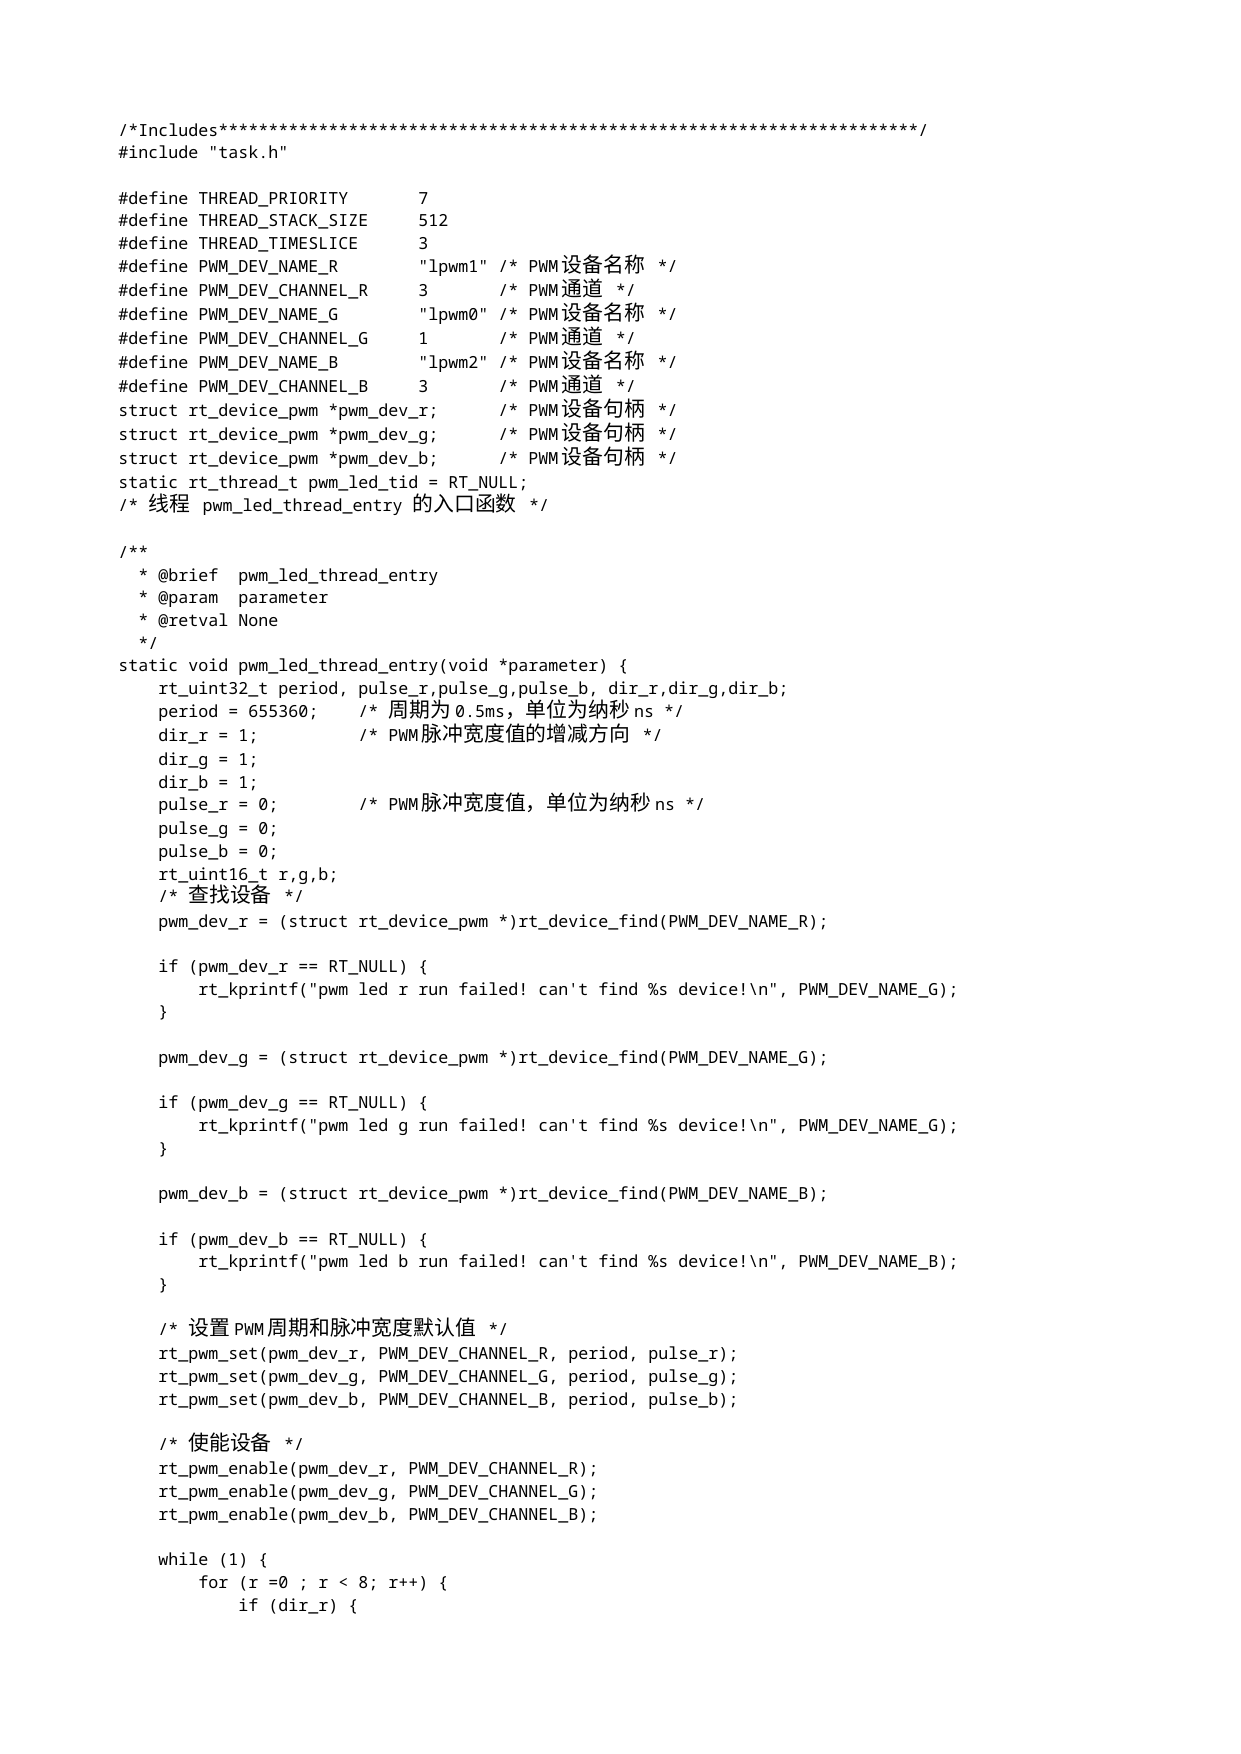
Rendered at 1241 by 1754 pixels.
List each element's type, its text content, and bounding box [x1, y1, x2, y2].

text dir_g = 1; [118, 747, 1122, 770]
text /* 设置PWM周期和脉冲宽度默认值 */ [118, 1318, 1122, 1342]
text } [118, 1000, 1122, 1023]
text #define PWM_DEV_NAME_G "lpwm0" /* PWM设备名称 */ [118, 302, 1122, 327]
text } [118, 1136, 1122, 1159]
text struct rt_device_pwm *pwm_dev_b; /* PWM设备句柄 */ [118, 447, 1122, 471]
text rt_pwm_set(pwm_dev_r, PWM_DEV_CHANNEL_R, period, pulse_r); [118, 1342, 1122, 1365]
text struct rt_device_pwm *pwm_dev_r; /* PWM设备句柄 */ [118, 399, 1122, 423]
text if (pwm_dev_r == RT_NULL) { [118, 954, 1122, 977]
text } [118, 1272, 1122, 1295]
text /* 线程 pwm_led_thread_entry 的入口函数 */ [118, 494, 1122, 518]
text /** [118, 540, 1122, 563]
text pulse_g = 0; [118, 817, 1122, 840]
text /*Includes**********************************************************************/ [118, 118, 1122, 141]
text rt_pwm_enable(pwm_dev_r, PWM_DEV_CHANNEL_R); [118, 1457, 1122, 1479]
text rt_pwm_set(pwm_dev_g, PWM_DEV_CHANNEL_G, period, pulse_g); [118, 1365, 1122, 1387]
text if (pwm_dev_b == RT_NULL) { [118, 1227, 1122, 1250]
text #define PWM_DEV_CHANNEL_B 3 /* PWM通道 */ [118, 375, 1122, 399]
text * @param parameter [118, 586, 1122, 608]
text pulse_r = 0; /* PWM脉冲宽度值，单位为纳秒ns */ [118, 793, 1122, 817]
text #define THREAD_PRIORITY 7 [118, 186, 1122, 209]
text rt_kprintf("pwm led g run failed! can't find %s device!\n", PWM_DEV_NAME_G); [118, 1113, 1122, 1136]
text dir_b = 1; [118, 770, 1122, 793]
text rt_kprintf("pwm led r run failed! can't find %s device!\n", PWM_DEV_NAME_G); [118, 977, 1122, 1000]
text static void pwm_led_thread_entry(void *parameter) { [118, 654, 1122, 677]
text if (pwm_dev_g == RT_NULL) { [118, 1091, 1122, 1113]
text period = 655360; /* 周期为0.5ms，单位为纳秒ns */ [118, 699, 1122, 723]
text * @retval None [118, 608, 1122, 631]
text * @brief pwm_led_thread_entry [118, 563, 1122, 586]
text rt_pwm_set(pwm_dev_b, PWM_DEV_CHANNEL_B, period, pulse_b); [118, 1387, 1122, 1410]
text #define PWM_DEV_CHANNEL_G 1 /* PWM通道 */ [118, 327, 1122, 351]
text #define PWM_DEV_NAME_B "lpwm2" /* PWM设备名称 */ [118, 351, 1122, 375]
text #define PWM_DEV_CHANNEL_R 3 /* PWM通道 */ [118, 278, 1122, 302]
text for (r =0 ; r < 8; r++) { [118, 1570, 1122, 1593]
text pwm_dev_g = (struct rt_device_pwm *)rt_device_find(PWM_DEV_NAME_G); [118, 1045, 1122, 1068]
text #define PWM_DEV_NAME_R "lpwm1" /* PWM设备名称 */ [118, 254, 1122, 278]
text #define THREAD_TIMESLICE 3 [118, 232, 1122, 254]
text pulse_b = 0; [118, 840, 1122, 862]
text struct rt_device_pwm *pwm_dev_g; /* PWM设备句柄 */ [118, 423, 1122, 447]
text static rt_thread_t pwm_led_tid = RT_NULL; [118, 471, 1122, 494]
text pwm_dev_b = (struct rt_device_pwm *)rt_device_find(PWM_DEV_NAME_B); [118, 1182, 1122, 1204]
text rt_uint16_t r,g,b; [118, 862, 1122, 885]
text #define THREAD_STACK_SIZE 512 [118, 209, 1122, 232]
text rt_pwm_enable(pwm_dev_g, PWM_DEV_CHANNEL_G); [118, 1479, 1122, 1502]
text if (dir_r) { [118, 1593, 1122, 1616]
text rt_uint32_t period, pulse_r,pulse_g,pulse_b, dir_r,dir_g,dir_b; [118, 677, 1122, 699]
text while (1) { [118, 1548, 1122, 1570]
text pwm_dev_r = (struct rt_device_pwm *)rt_device_find(PWM_DEV_NAME_R); [118, 909, 1122, 932]
text rt_pwm_enable(pwm_dev_b, PWM_DEV_CHANNEL_B); [118, 1502, 1122, 1525]
text dir_r = 1; /* PWM脉冲宽度值的增减方向 */ [118, 723, 1122, 747]
text /* 使能设备 */ [118, 1433, 1122, 1457]
text /* 查找设备 */ [118, 885, 1122, 909]
text #include "task.h" [118, 141, 1122, 163]
text rt_kprintf("pwm led b run failed! can't find %s device!\n", PWM_DEV_NAME_B); [118, 1250, 1122, 1272]
text */ [118, 631, 1122, 654]
